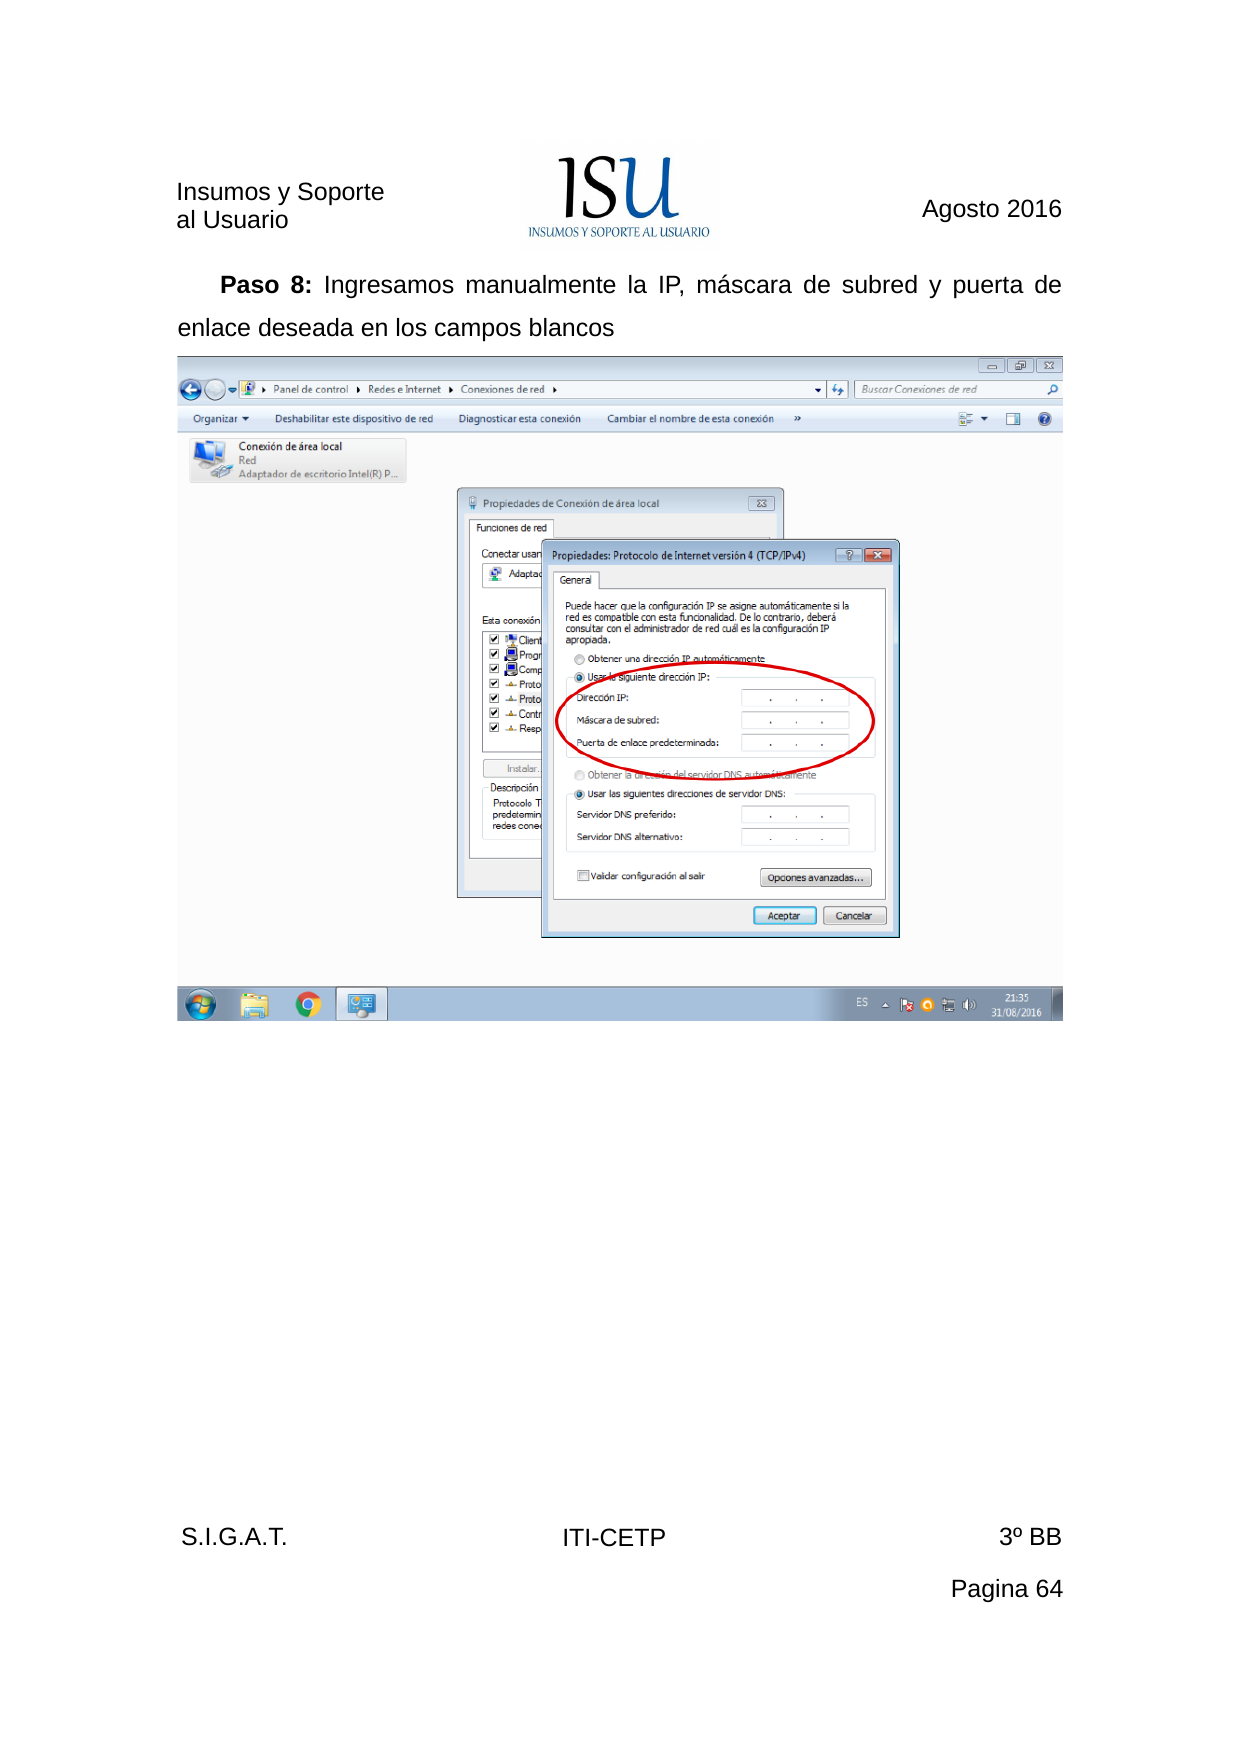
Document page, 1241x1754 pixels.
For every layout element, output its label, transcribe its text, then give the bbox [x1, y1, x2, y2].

picture [517, 138, 723, 252]
picture [177, 356, 1063, 1021]
text Paso 8: Ingresamos manualmente la IP, máscara de subred y puerta de enlace deseada en los campos blancos [177, 270, 1063, 342]
